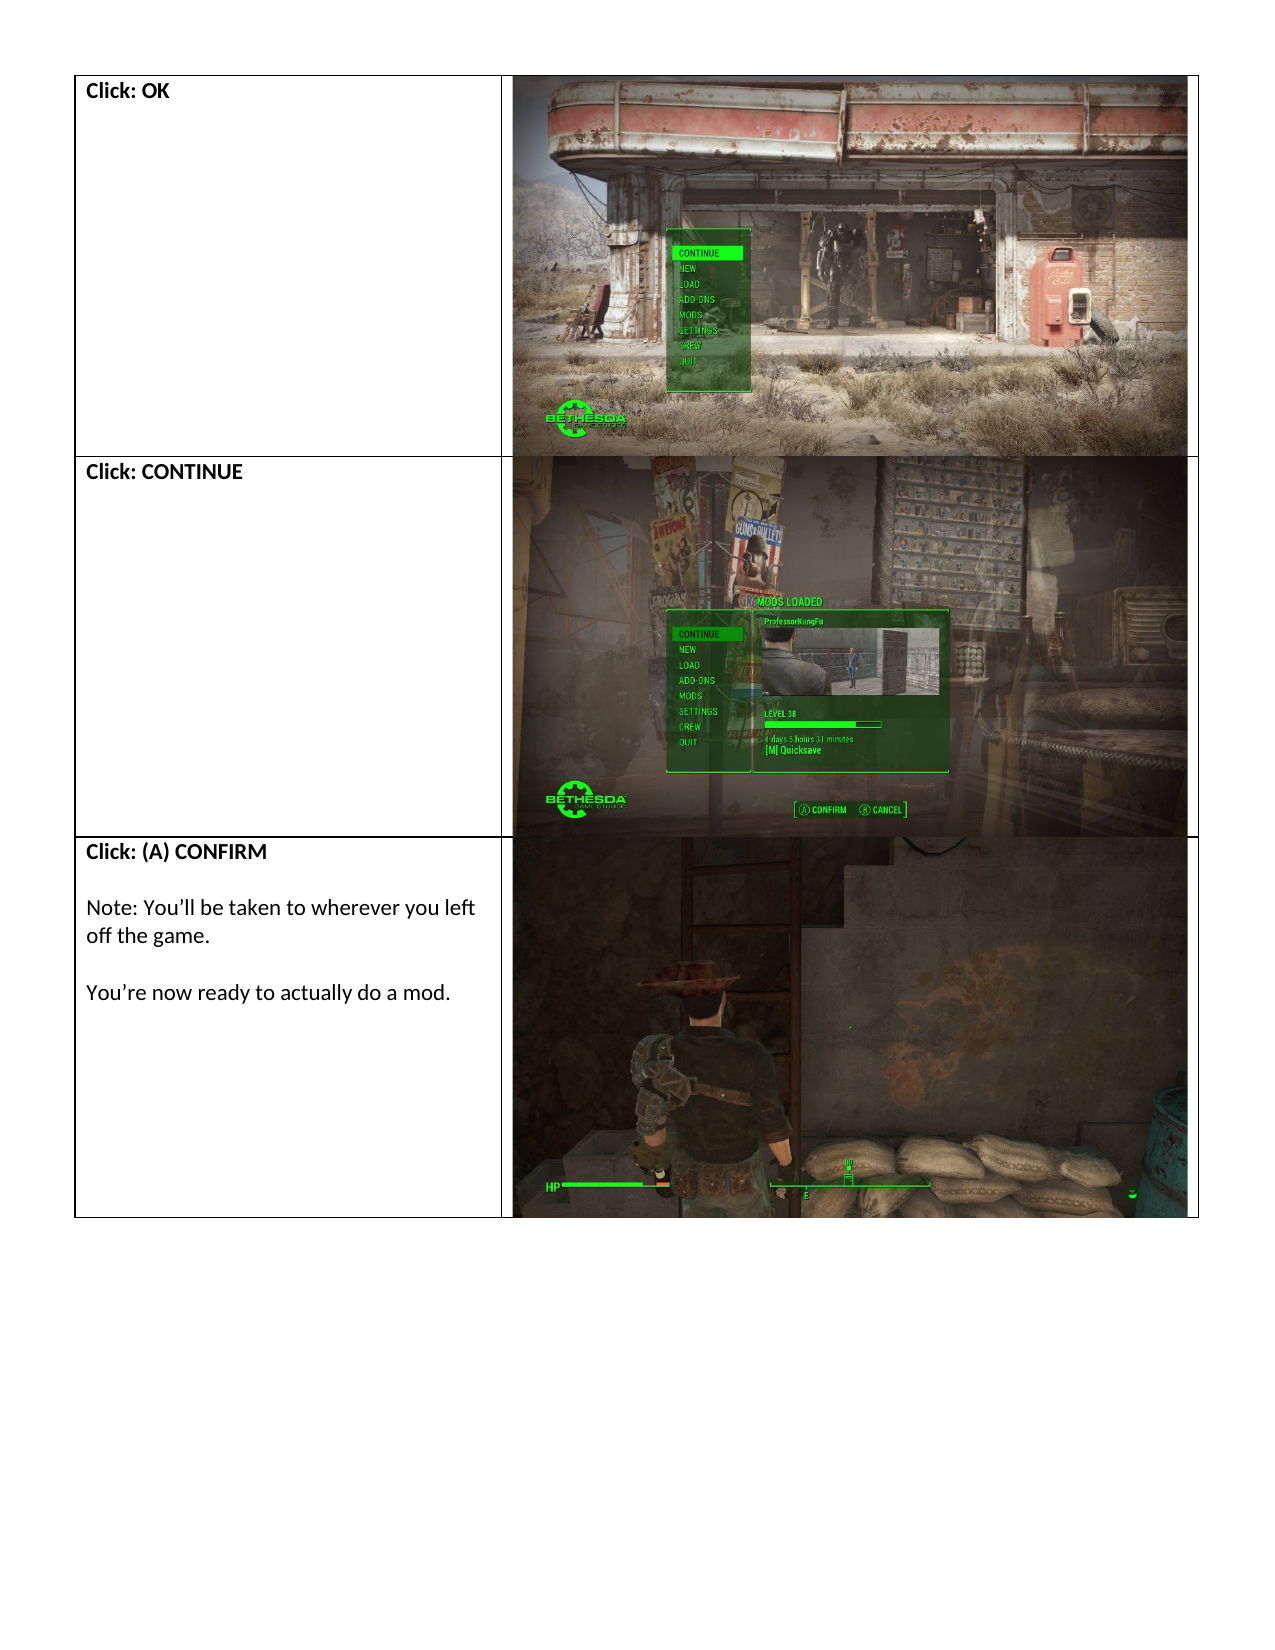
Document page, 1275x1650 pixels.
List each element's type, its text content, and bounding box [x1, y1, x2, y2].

table_cell Click: OK [76, 76, 501, 456]
table_cell [502, 838, 512, 1217]
table_cell Click: CONTINUE [76, 457, 501, 836]
table_cell [1188, 76, 1198, 456]
table_cell Click: (A) CONFIRM Note: You’ll be taken to wherever you left off the game. You’re now ready to actually do a mod. [76, 838, 501, 1217]
table_cell [1188, 838, 1198, 1217]
table_cell [502, 457, 512, 836]
table_cell [1188, 457, 1198, 836]
table_cell [502, 76, 512, 456]
